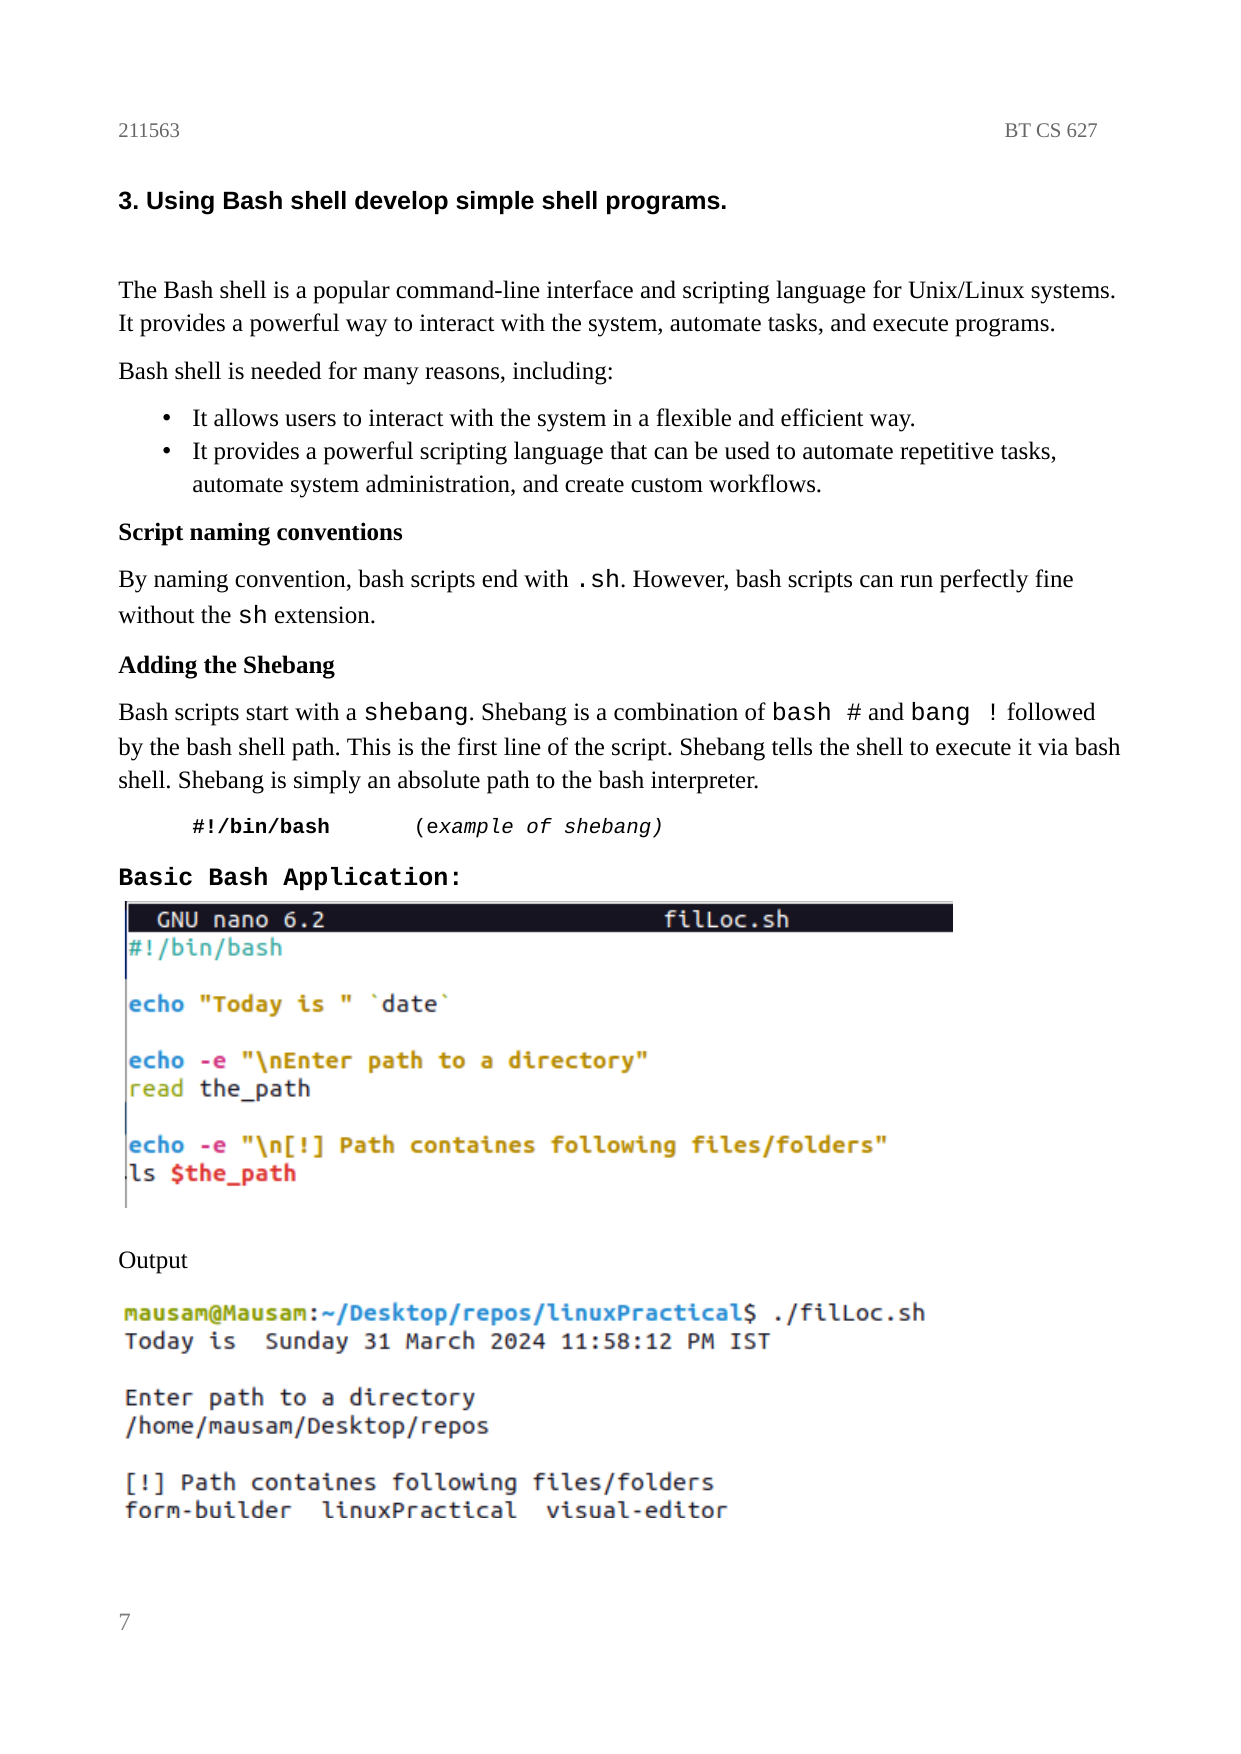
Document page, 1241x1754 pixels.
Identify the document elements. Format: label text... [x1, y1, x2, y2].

text Bash shell is needed for many reasons, including: [118, 356, 1122, 384]
text Script naming conventions [118, 517, 1122, 546]
subtitle 3. Using Bash shell develop simple shell programs. [118, 186, 1122, 215]
text The Bash shell is a popular command-line interface and scripting language for Unix/Linux systems. It provides a powerful way to interact with the system, automate tasks, and execute programs. [118, 275, 1122, 337]
list It provides a powerful scripting language that can be used to automate repetitive tasks, automate system administration, and create custom workflows. [162, 436, 1122, 498]
picture [123, 1301, 1117, 1518]
list It allows users to interact with the system in a flexible and efficient way. [162, 403, 1122, 432]
text ​Output [118, 1245, 1122, 1274]
picture [124, 901, 953, 1208]
text Bash scripts start with a shebang. Shebang is a combination of bash # and bang ! followed by the bash shell path. This is the first line of the script. Shebang tells the shell to execute it via bash shell. Shebang is simply an absolute path to the bash interpreter. [118, 697, 1122, 794]
text By naming convention, bash scripts end with .sh. However, bash scripts can run perfectly fine without the sh extension. [118, 564, 1122, 631]
text #!/bin/bash (example of shebang) [118, 813, 1122, 841]
text Adding the Shebang [118, 650, 1122, 678]
text Basic Bash Application: [118, 865, 1122, 893]
